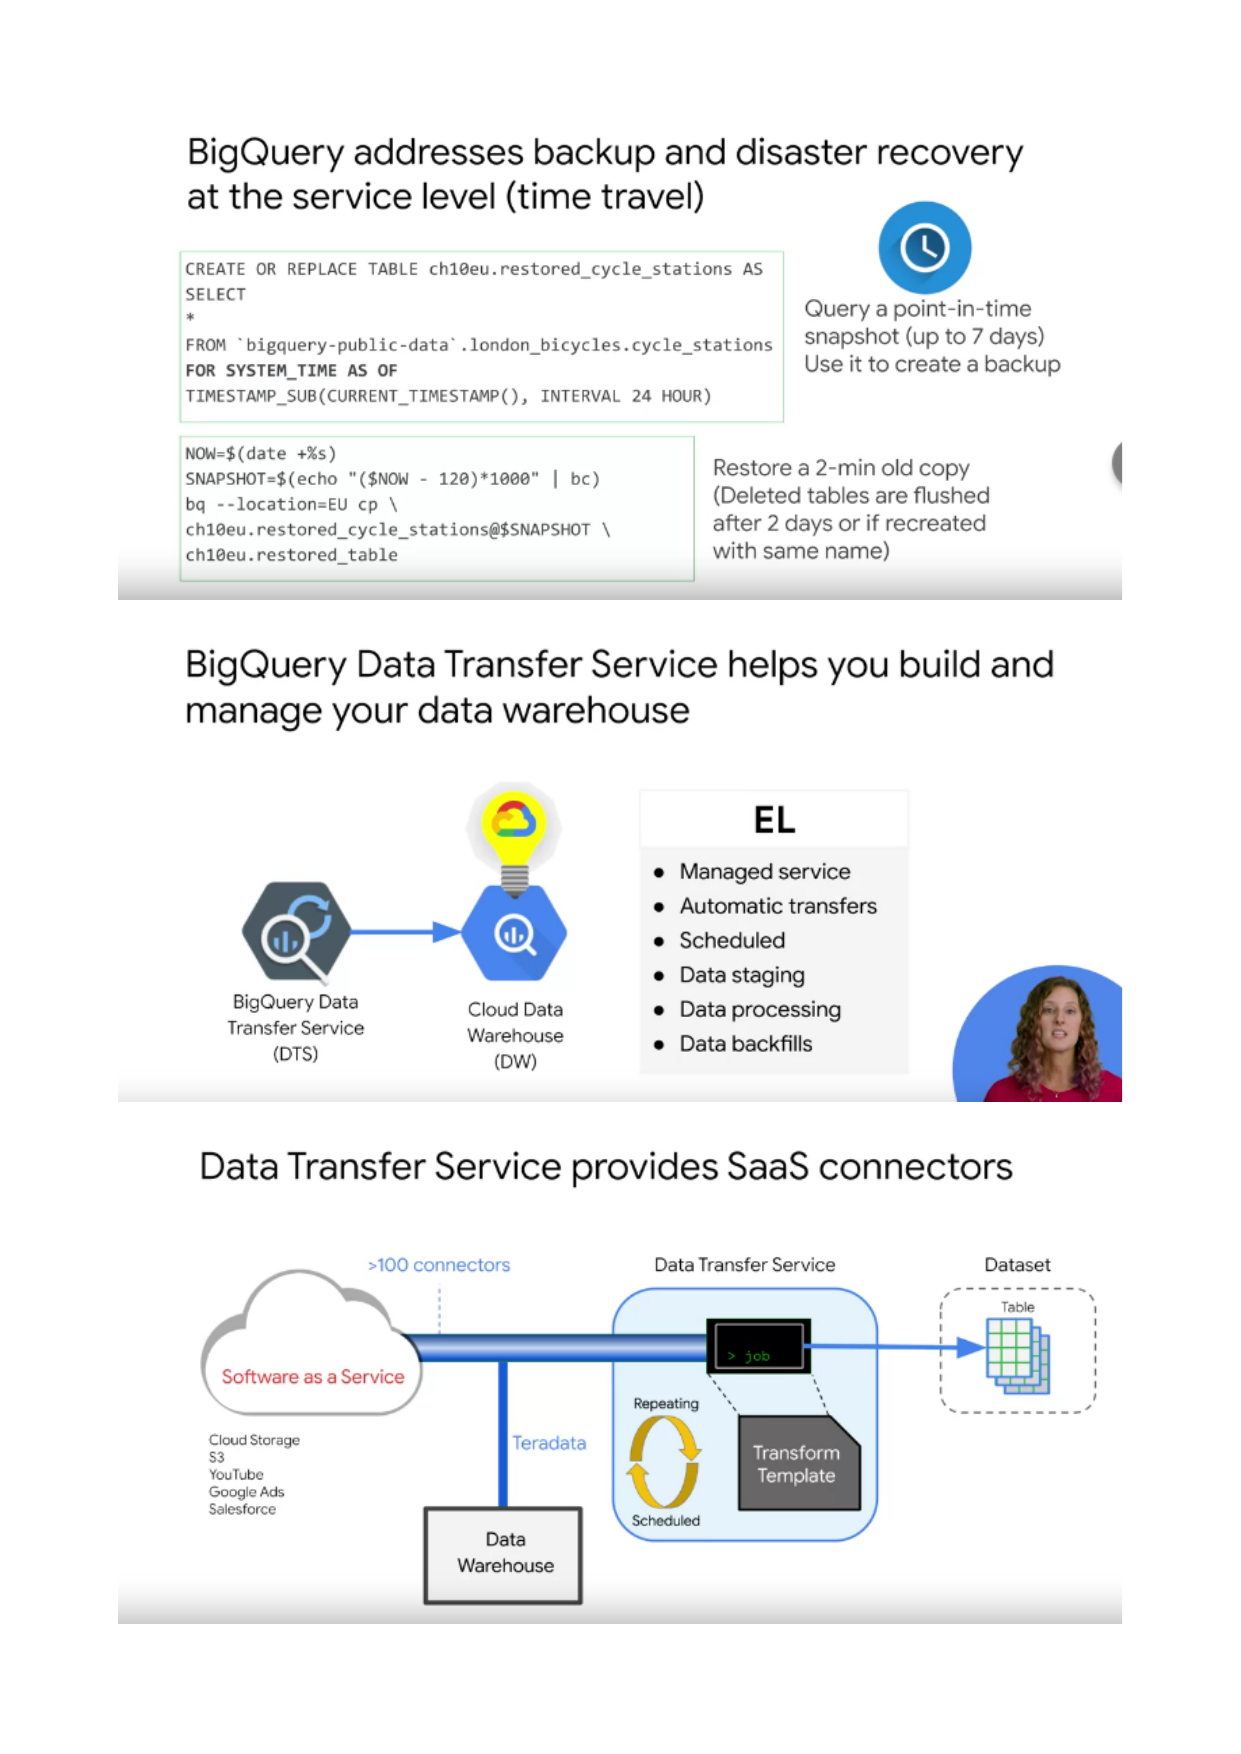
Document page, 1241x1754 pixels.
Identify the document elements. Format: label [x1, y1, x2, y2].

picture [118, 628, 1123, 1102]
picture [118, 118, 1123, 600]
picture [118, 1130, 1123, 1624]
